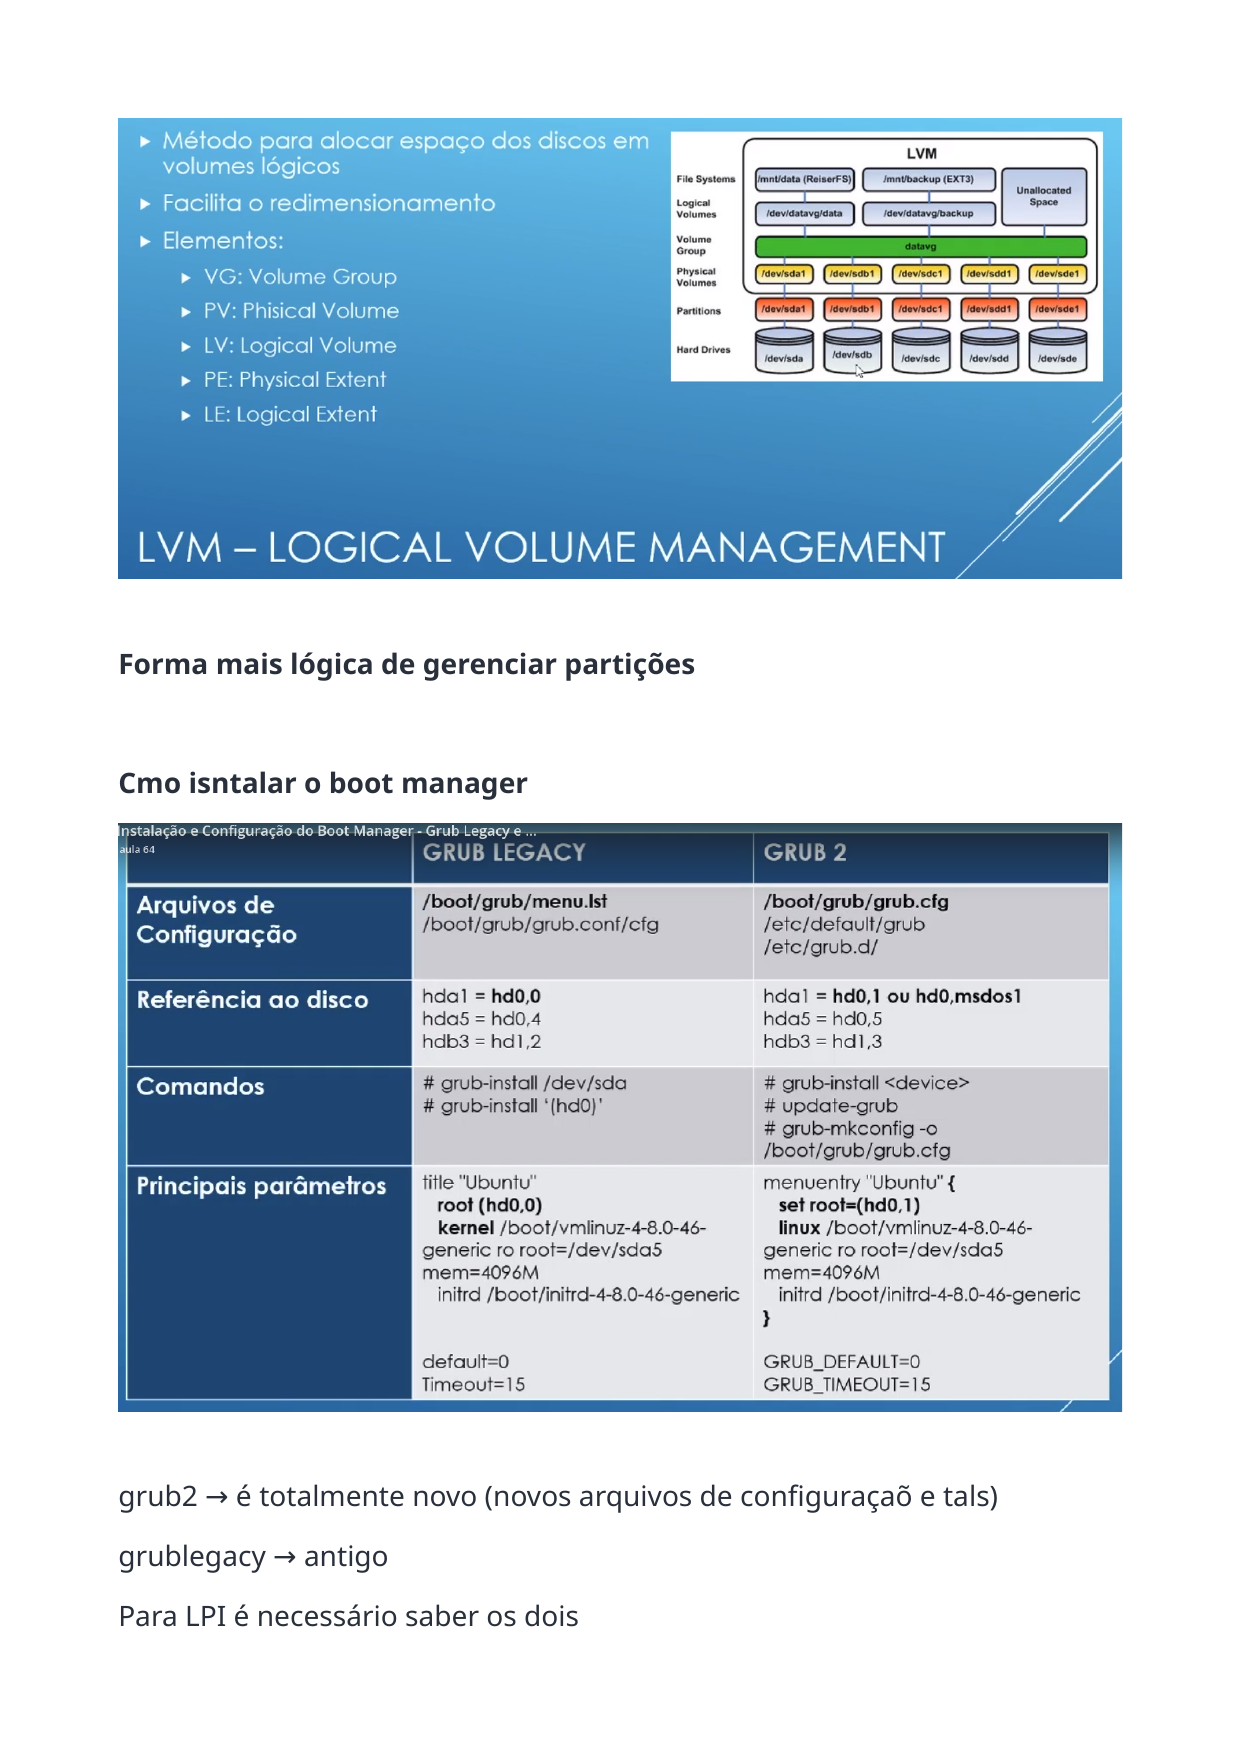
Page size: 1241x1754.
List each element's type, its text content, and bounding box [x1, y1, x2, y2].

picture [118, 118, 1123, 579]
picture [118, 823, 1123, 1412]
text Forma mais lógica de gerenciar partições [118, 644, 1122, 682]
text grub2 → é totalmente novo (novos arquivos de configuraçaõ e tals) [118, 1477, 1122, 1515]
text Cmo isntalar o boot manager [118, 763, 1122, 802]
text Para LPI é necessário saber os dois [118, 1596, 1122, 1634]
text grublegacy → antigo [118, 1536, 1122, 1575]
